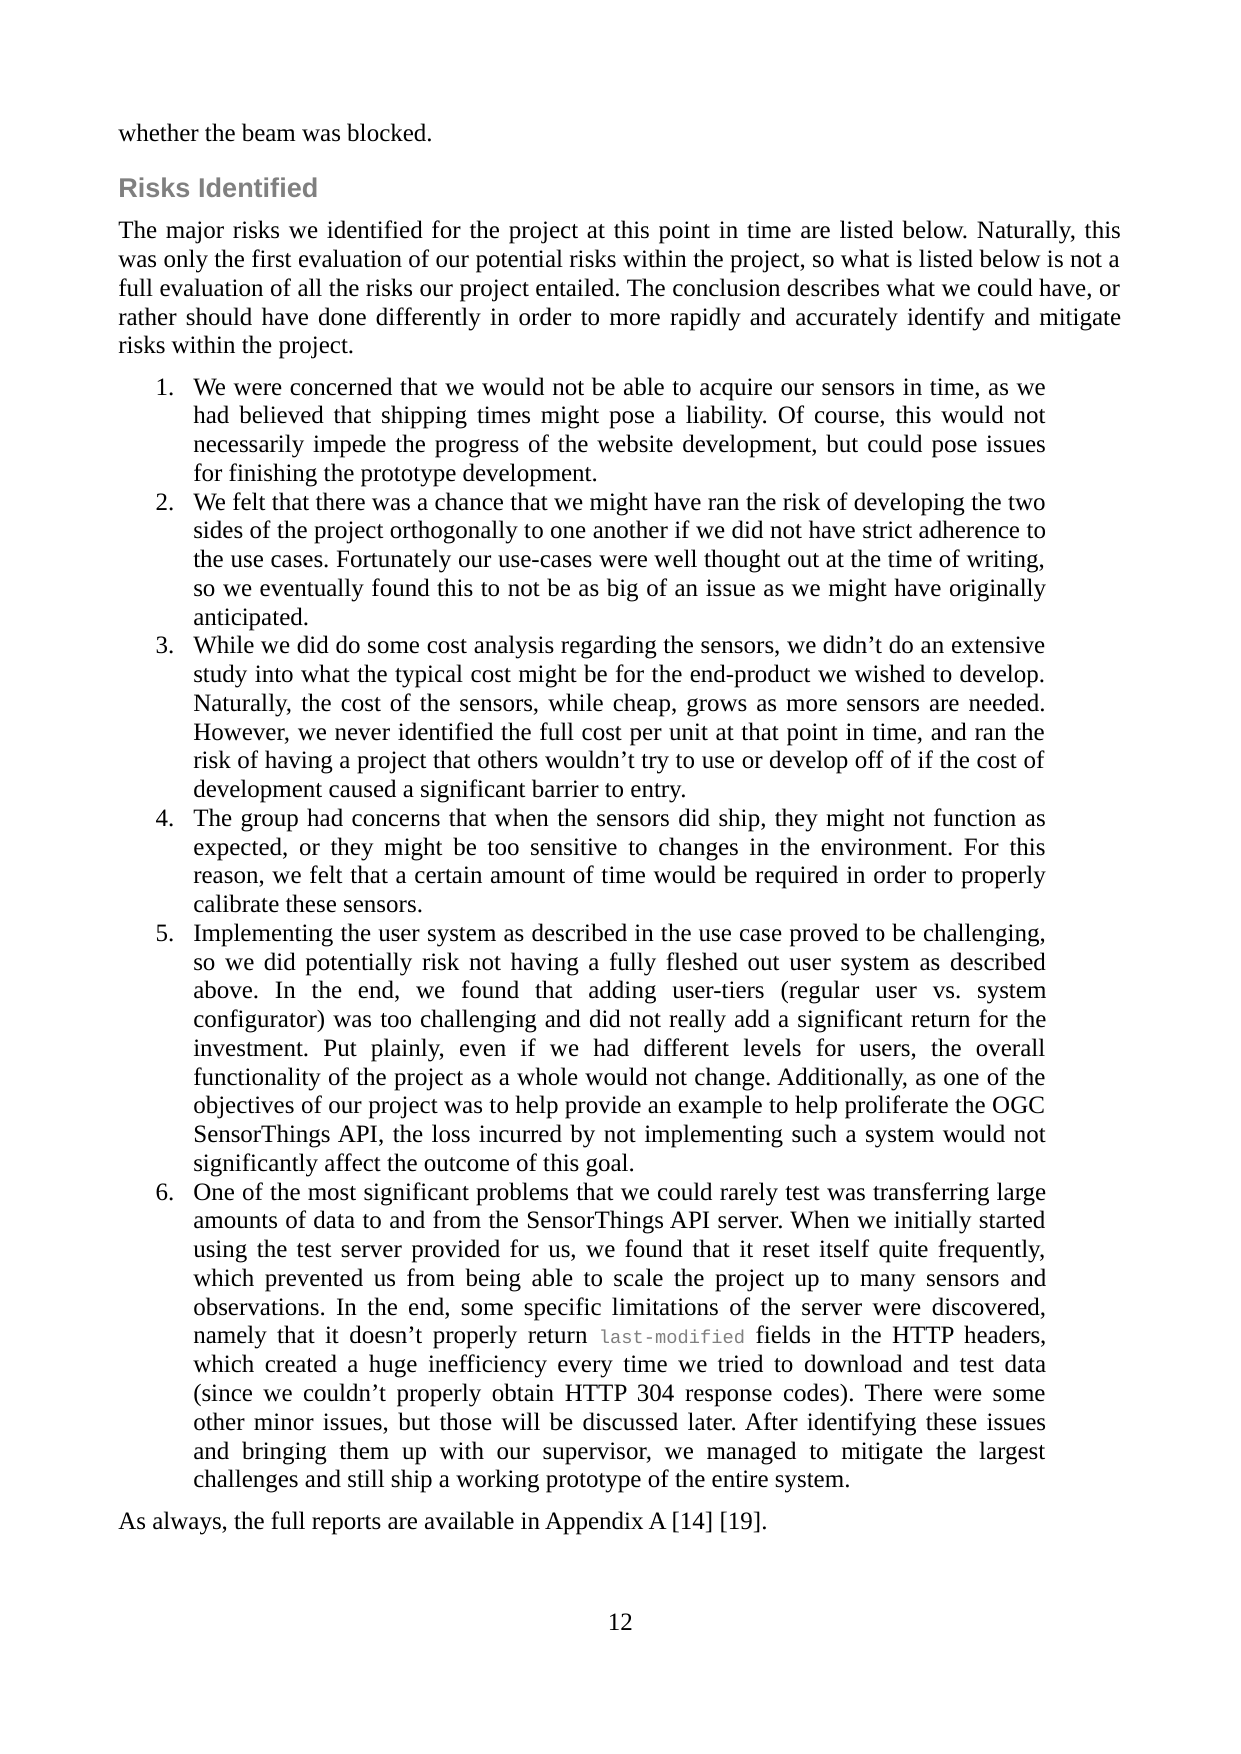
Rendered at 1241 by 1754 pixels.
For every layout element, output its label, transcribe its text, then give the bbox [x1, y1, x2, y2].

list One of the most significant problems that we could rarely test was transferring large amounts of data to and from the SensorThings API server. When we initially started using the test server provided for us, we found that it reset itself quite frequently, which prevented us from being able to scale the project up to many sensors and observations. In the end, some specific limitations of the server were discovered, namely that it doesn’t properly return last-modified fields in the HTTP headers, which created a huge inefficiency every time we tried to download and test data (since we couldn’t properly obtain HTTP 304 response codes). There were some other minor issues, but those will be discussed later. After identifying these issues and bringing them up with our supervisor, we managed to mitigate the largest challenges and still ship a working prototype of the entire system. [155, 1177, 1047, 1493]
list The group had concerns that when the sensors did ship, they might not function as expected, or they might be too sensitive to changes in the environment. For this reason, we felt that a certain amount of time would be required in order to properly calibrate these sensors. [155, 803, 1047, 918]
text whether the beam was blocked. [118, 118, 1122, 147]
text As always, the full reports are available in Appendix A [14] [19]. [118, 1506, 1122, 1534]
list Implementing the user system as described in the use case proved to be challenging, so we did potentially risk not having a fully fleshed out user system as described above. In the end, we found that adding user-tiers (regular user vs. system configurator) was too challenging and did not really add a significant return for the investment. Put plainly, even if we had different levels for users, the overall functionality of the project as a whole would not change. Additionally, as one of the objectives of our project was to help provide an example to help proliferate the OGC SensorThings API, the loss incurred by not implementing such a system would not significantly affect the outcome of this goal. [155, 918, 1047, 1177]
list We were concerned that we would not be able to acquire our sensors in time, as we had believed that shipping times might pose a liability. Of course, this would not necessarily impede the progress of the website development, but could pose issues for finishing the prototype development. [155, 372, 1047, 487]
subtitle Risks Identified [118, 172, 1122, 203]
list While we did do some cost analysis regarding the sensors, we didn’t do an extensive study into what the typical cost might be for the end-product we wished to develop. Naturally, the cost of the sensors, while cheap, grows as more sensors are needed. However, we never identified the full cost per unit at that point in time, and ran the risk of having a project that others wouldn’t try to use or develop off of if the cost of development caused a significant barrier to entry. [155, 631, 1047, 803]
text The major risks we identified for the project at this point in time are listed below. Naturally, this was only the first evaluation of our potential risks within the project, so what is listed below is not a full evaluation of all the risks our project entailed. The conclusion describes what we could have, or rather should have done differently in order to more rapidly and accurately identify and mitigate risks within the project. [118, 216, 1122, 359]
list We felt that there was a chance that we might have ran the risk of developing the two sides of the project orthogonally to one another if we did not have strict adherence to the use cases. Fortunately our use-cases were well thought out at the time of writing, so we eventually found this to not be as big of an issue as we might have originally anticipated. [155, 487, 1047, 631]
